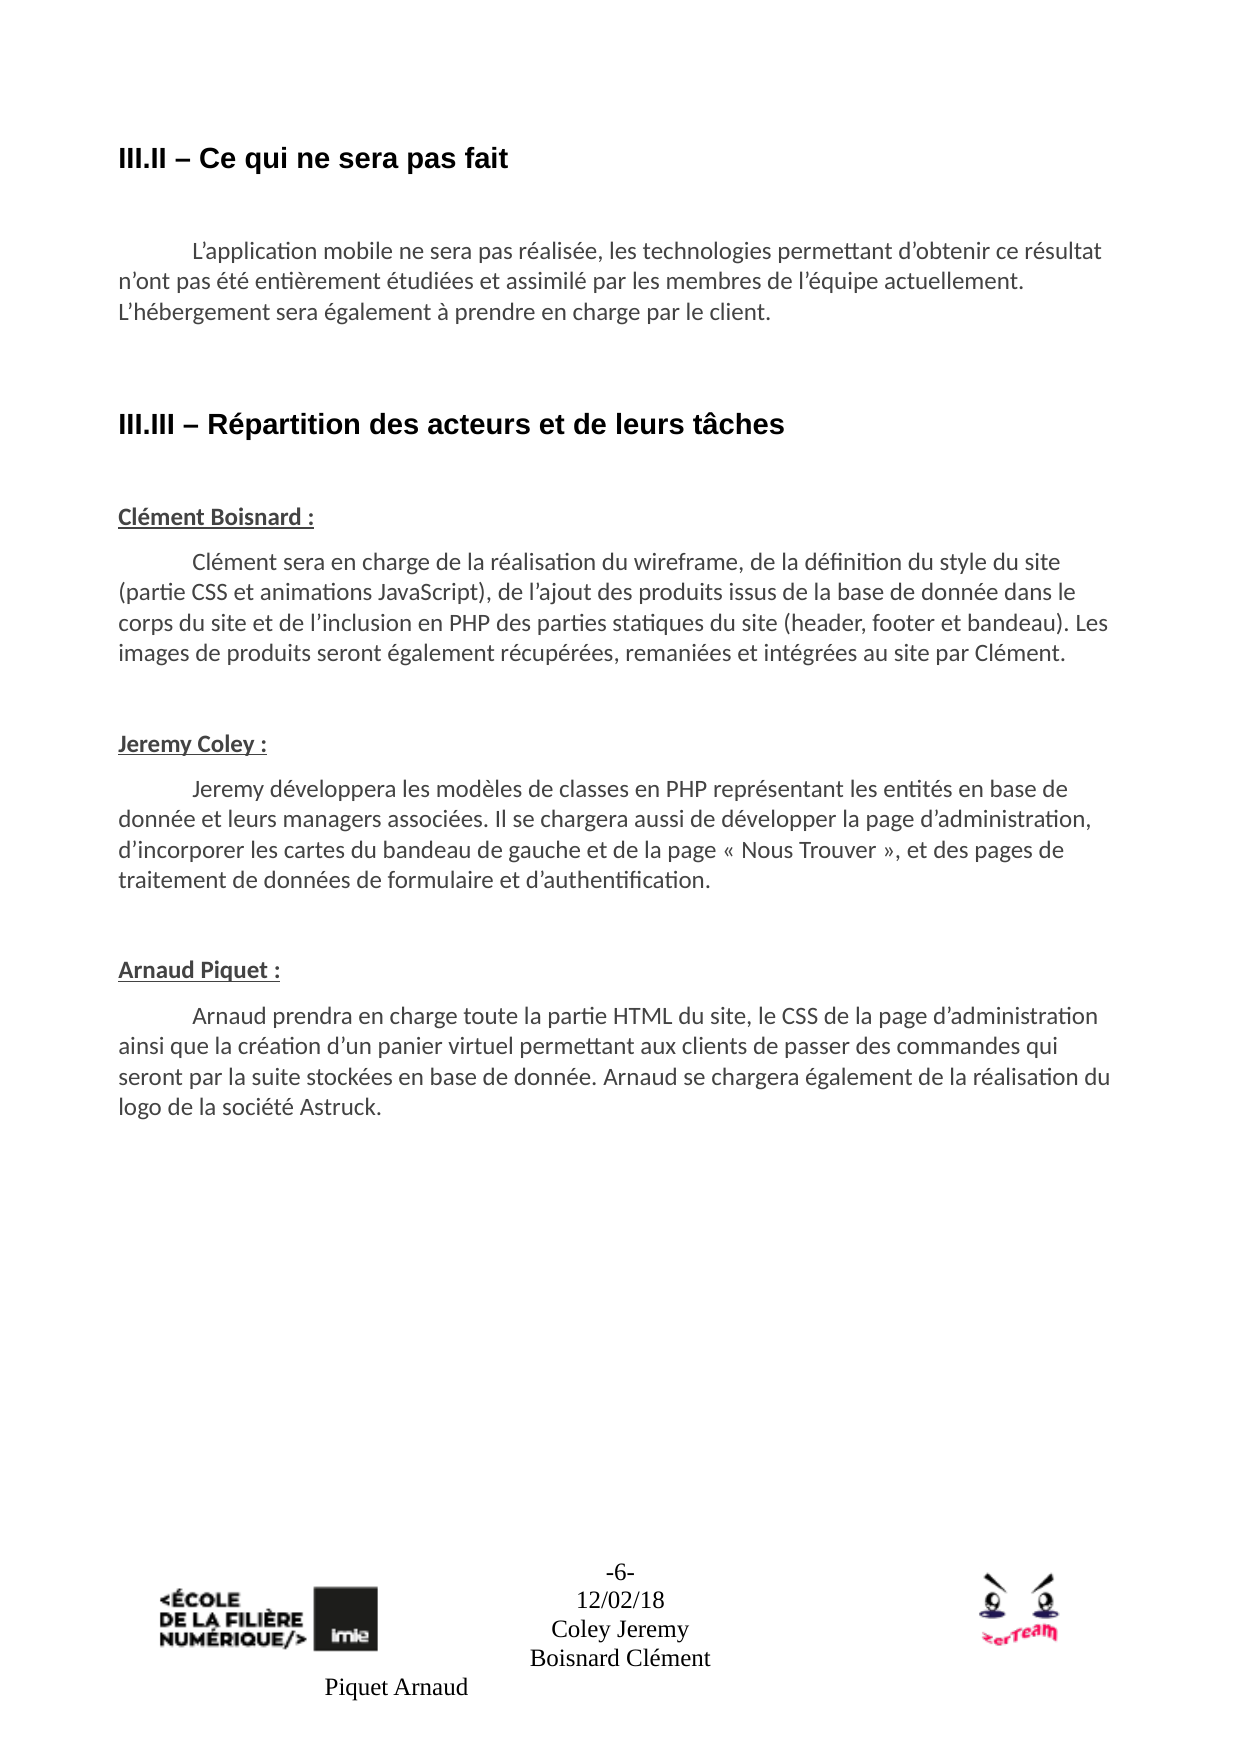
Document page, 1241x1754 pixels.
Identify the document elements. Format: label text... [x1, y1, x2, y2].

text Jeremy développera les modèles de classes en PHP représentant les entités en base de donnée et leurs managers associées. Il se chargera aussi de développer la page d’administration, d’incorporer les cartes du bandeau de gauche et de la page « Nous Trouver », et des pages de traitement de données de formulaire et d’authentification. [118, 773, 1122, 895]
text Clément sera en charge de la réalisation du wireframe, de la définition du style du site (partie CSS et animations JavaScript), de l’ajout des produits issus de la base de donnée dans le corps du site et de l’inclusion en PHP des parties statiques du site (header, footer et bandeau). Les images de produits seront également récupérées, remaniées et intégrées au site par Clément. [118, 546, 1122, 668]
text Arnaud Piquet : [118, 955, 1122, 985]
text Jeremy Coley : [118, 728, 1122, 758]
subtitle III.III – Répartition des acteurs et de leurs tâches [118, 407, 1122, 441]
subtitle III.II – Ce qui ne sera pas fait [118, 141, 1122, 174]
text L’application mobile ne sera pas réalisée, les technologies permettant d’obtenir ce résultat n’ont pas été entièrement étudiées et assimilé par les membres de l’équipe actuellement. L’hébergement sera également à prendre en charge par le client. [118, 235, 1122, 326]
text Arnaud prendra en charge toute la partie HTML du site, le CSS de la page d’administration ainsi que la création d’un panier virtuel permettant aux clients de passer des commandes qui seront par la suite stockées en base de donnée. Arnaud se chargera également de la réalisation du logo de la société Astruck. [118, 1000, 1122, 1122]
text Clément Boisnard : [118, 501, 1122, 531]
